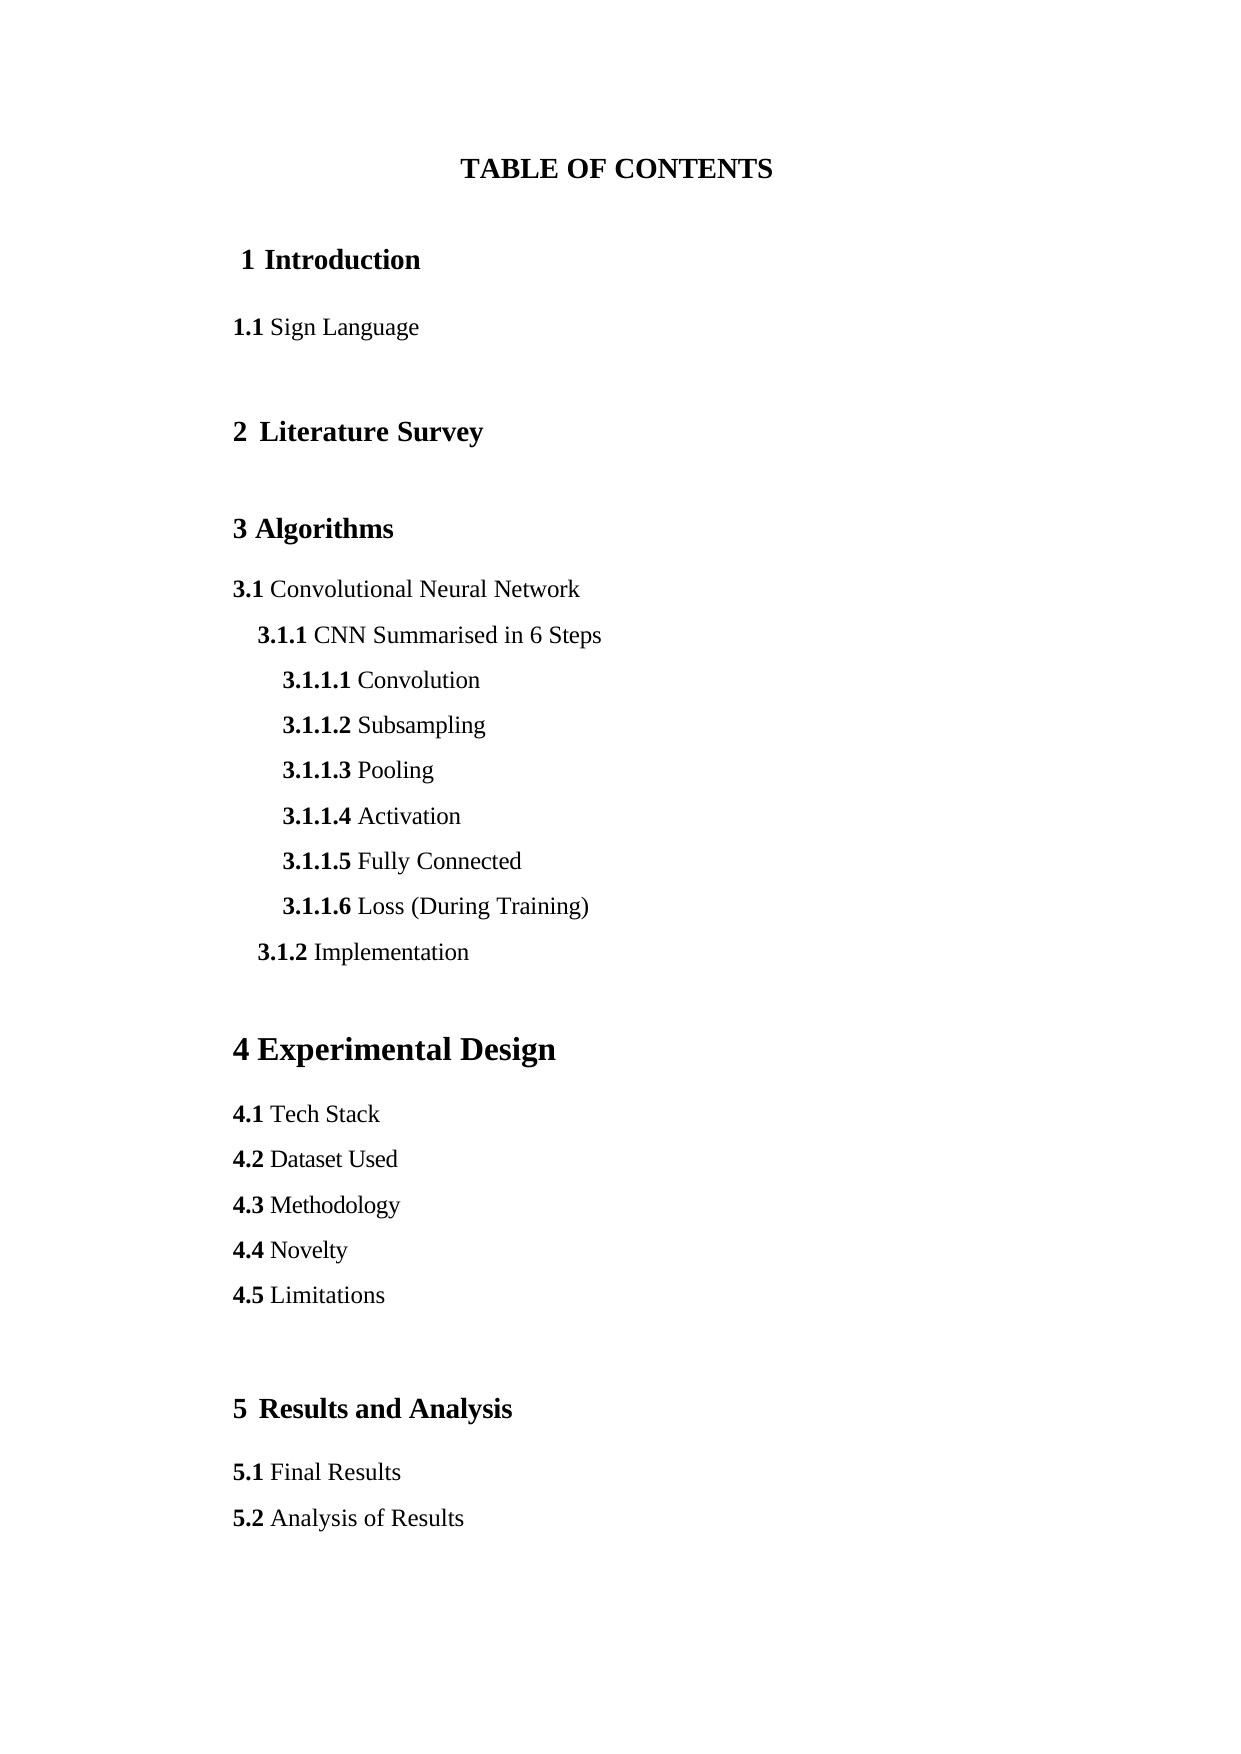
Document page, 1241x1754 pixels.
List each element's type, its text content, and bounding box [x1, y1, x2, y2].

list Literature Survey [233, 414, 1065, 447]
list Sign Language [233, 312, 1065, 341]
list Pooling [282, 756, 1065, 784]
list Novelty [233, 1235, 1065, 1264]
list Dataset Used [233, 1144, 1065, 1173]
list Methodology [233, 1190, 1065, 1218]
list Convolution [282, 665, 1065, 694]
list Experimental Design [233, 1029, 1065, 1067]
list CNN Summarised in 6 Steps [257, 620, 1065, 648]
text TABLE OF CONTENTS [175, 151, 1058, 184]
list Loss (During Training) [282, 891, 1065, 920]
list Introduction [175, 242, 1054, 276]
list Tech Stack [233, 1099, 1065, 1128]
list Limitations [233, 1280, 1065, 1309]
list Algorithms [233, 511, 1065, 545]
list Subsampling [282, 710, 1065, 739]
list Analysis of Results [233, 1503, 1065, 1532]
list Implementation [257, 937, 1065, 966]
list Activation [282, 801, 1065, 830]
list Results and Analysis [233, 1392, 1065, 1425]
list Fully Connected [282, 846, 1065, 875]
list Convolutional Neural Network [233, 574, 1065, 603]
list Final Results [233, 1457, 1065, 1486]
